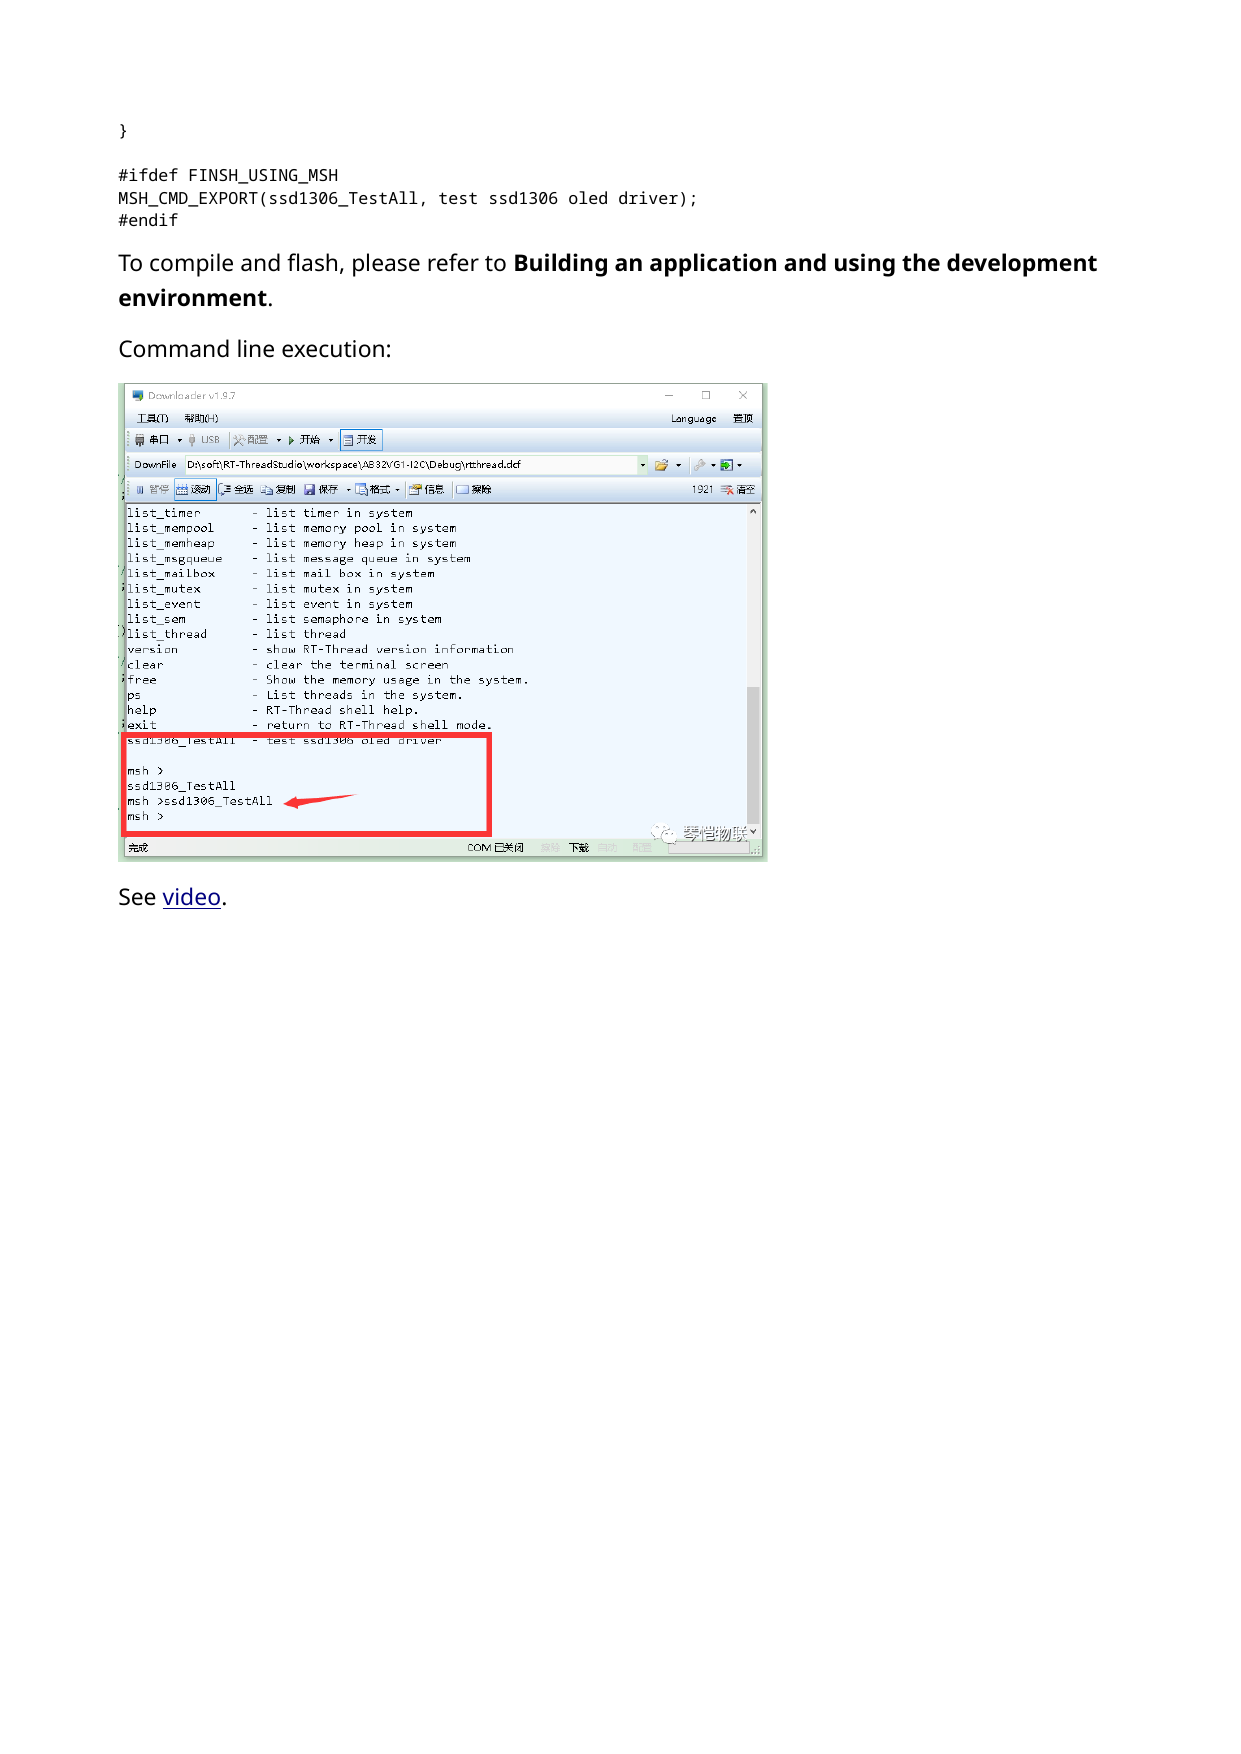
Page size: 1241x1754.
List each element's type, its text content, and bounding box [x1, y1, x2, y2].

text #endif [118, 209, 1122, 232]
text } [118, 118, 1122, 141]
picture [118, 383, 768, 862]
text Command line execution: [118, 333, 1122, 364]
text To compile and flash, please refer to Building an application and using the development environment. [118, 246, 1122, 314]
text MSH_CMD_EXPORT(ssd1306_TestAll, test ssd1306 oled driver); [118, 186, 1122, 209]
text See video. [118, 881, 1122, 912]
text #ifdef FINSH_USING_MSH [118, 163, 1122, 186]
